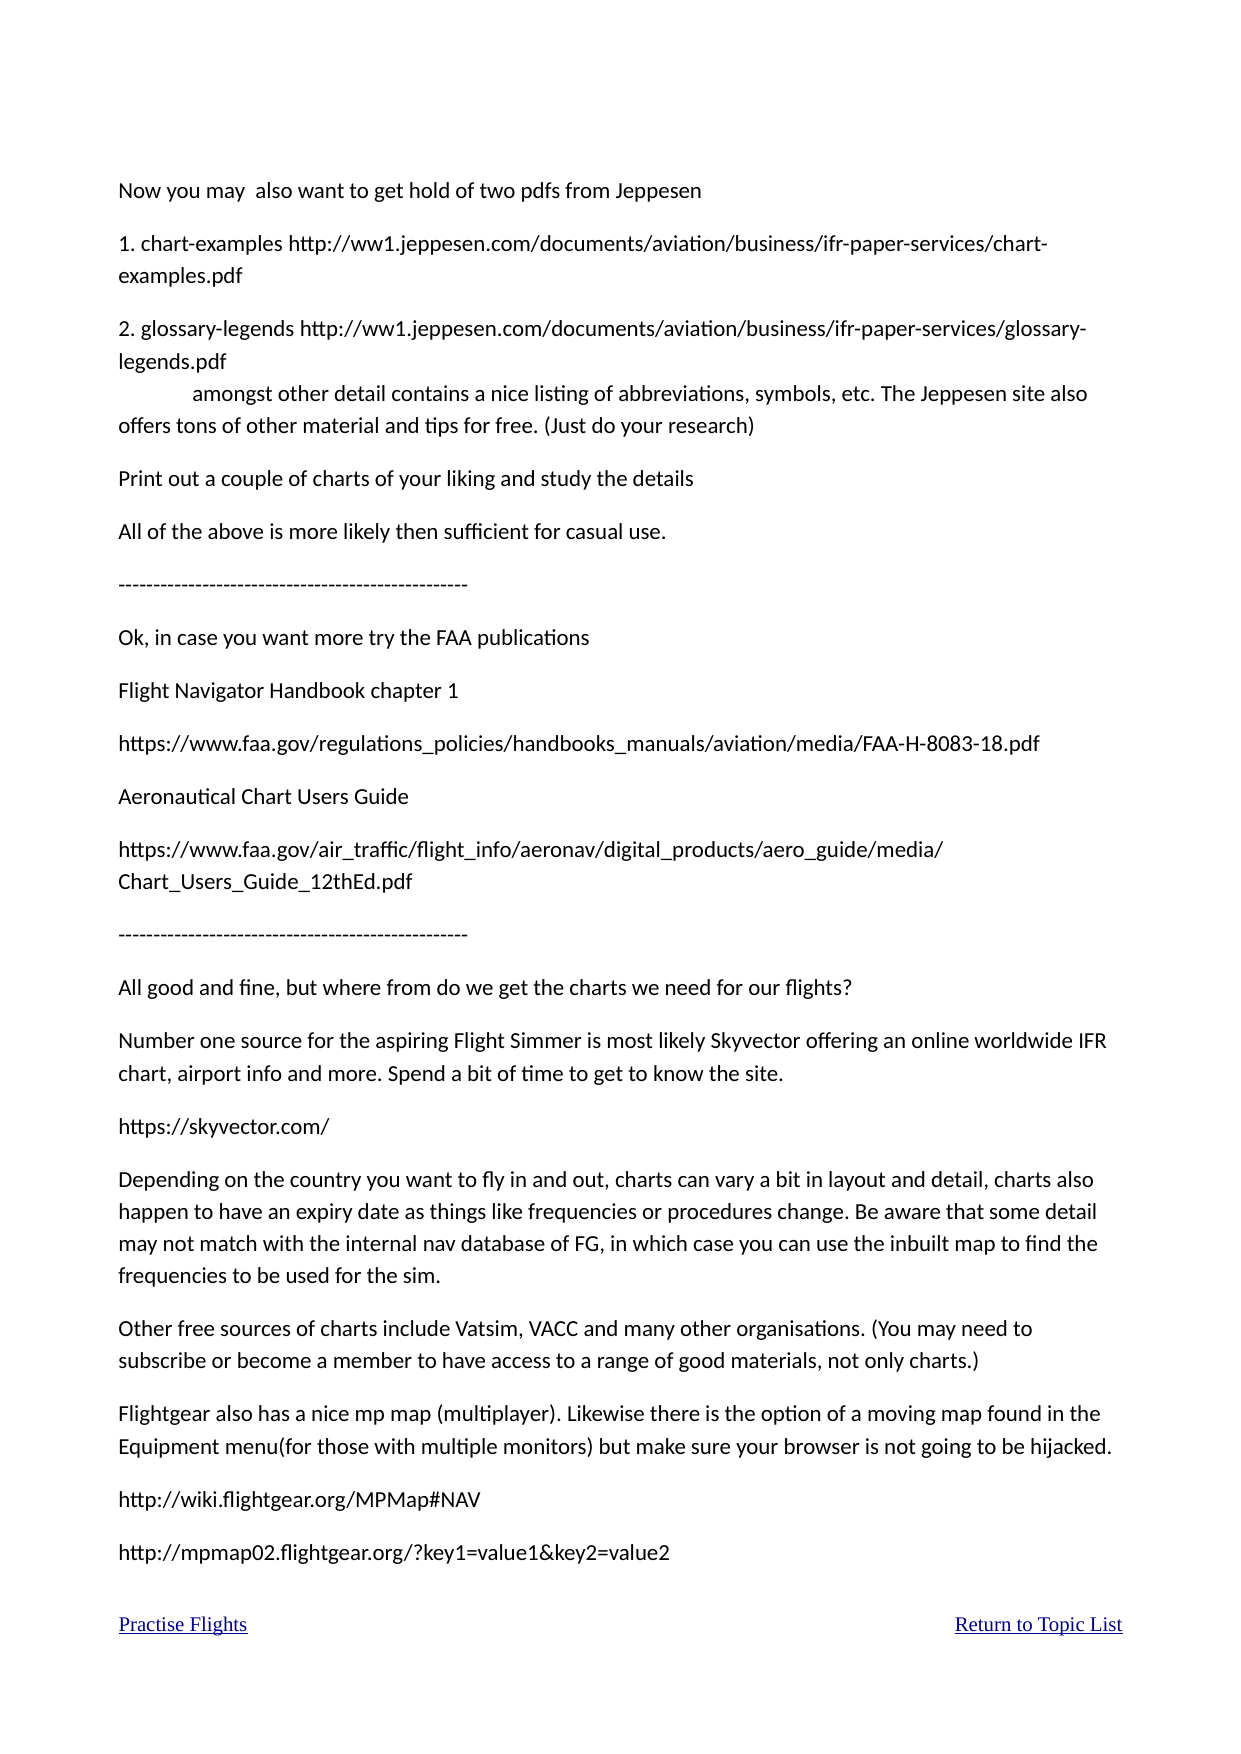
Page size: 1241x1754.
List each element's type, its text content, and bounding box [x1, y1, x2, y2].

text -------------------------------------------------- [118, 921, 1122, 948]
text -------------------------------------------------- [118, 570, 1122, 598]
text 2. glossary-legends http://ww1.jeppesen.com/documents/aviation/business/ifr-paper-services/glossary-legends.pdf amongst other detail contains a nice listing of abbreviations, symbols, etc. The Jeppesen site also offers tons of other material and tips for free. (Just do your research) [118, 314, 1122, 439]
text Flight Navigator Handbook chapter 1 [118, 676, 1122, 704]
text Now you may also want to get hold of two pdfs from Jeppesen [118, 176, 1122, 204]
text Aeronautical Chart Users Guide [118, 782, 1122, 810]
text Number one source for the aspiring Flight Simmer is most likely Skyvector offering an online worldwide IFR chart, airport info and more. Spend a bit of time to get to know the site. [118, 1027, 1122, 1087]
text Other free sources of charts include Vatsim, VACC and many other organisations. (You may need to subscribe or become a member to have access to a range of good materials, not only charts.) [118, 1314, 1122, 1374]
text http://mpmap02.flightgear.org/?key1=value1&key2=value2 [118, 1538, 1122, 1566]
text https://skyvector.com/ [118, 1112, 1122, 1140]
text All good and fine, but where from do we get the charts we need for our flights? [118, 973, 1122, 1002]
text 1. chart-examples http://ww1.jeppesen.com/documents/aviation/business/ifr-paper-services/chart-examples.pdf [118, 229, 1122, 289]
text https://www.faa.gov/air_traffic/flight_info/aeronav/digital_products/aero_guide/media/Chart_Users_Guide_12thEd.pdf [118, 835, 1122, 896]
text Ok, in case you want more try the FAA publications [118, 623, 1122, 651]
text Flightgear also has a nice mp map (multiplayer). Likewise there is the option of a moving map found in the Equipment menu(for those with multiple monitors) but make sure your browser is not going to be hijacked. [118, 1399, 1122, 1460]
text All of the above is more likely then sufficient for casual use. [118, 517, 1122, 545]
text Depending on the country you want to fly in and out, charts can vary a bit in layout and detail, charts also happen to have an expiry date as things like frequencies or procedures change. Be aware that some detail may not match with the internal nav database of FG, in which case you can use the inbuilt map to find the frequencies to be used for the sim. [118, 1165, 1122, 1289]
text http://wiki.flightgear.org/MPMap#NAV [118, 1485, 1122, 1513]
text https://www.faa.gov/regulations_policies/handbooks_manuals/aviation/media/FAA-H-8083-18.pdf [118, 729, 1122, 757]
text Print out a couple of charts of your liking and study the details [118, 464, 1122, 492]
